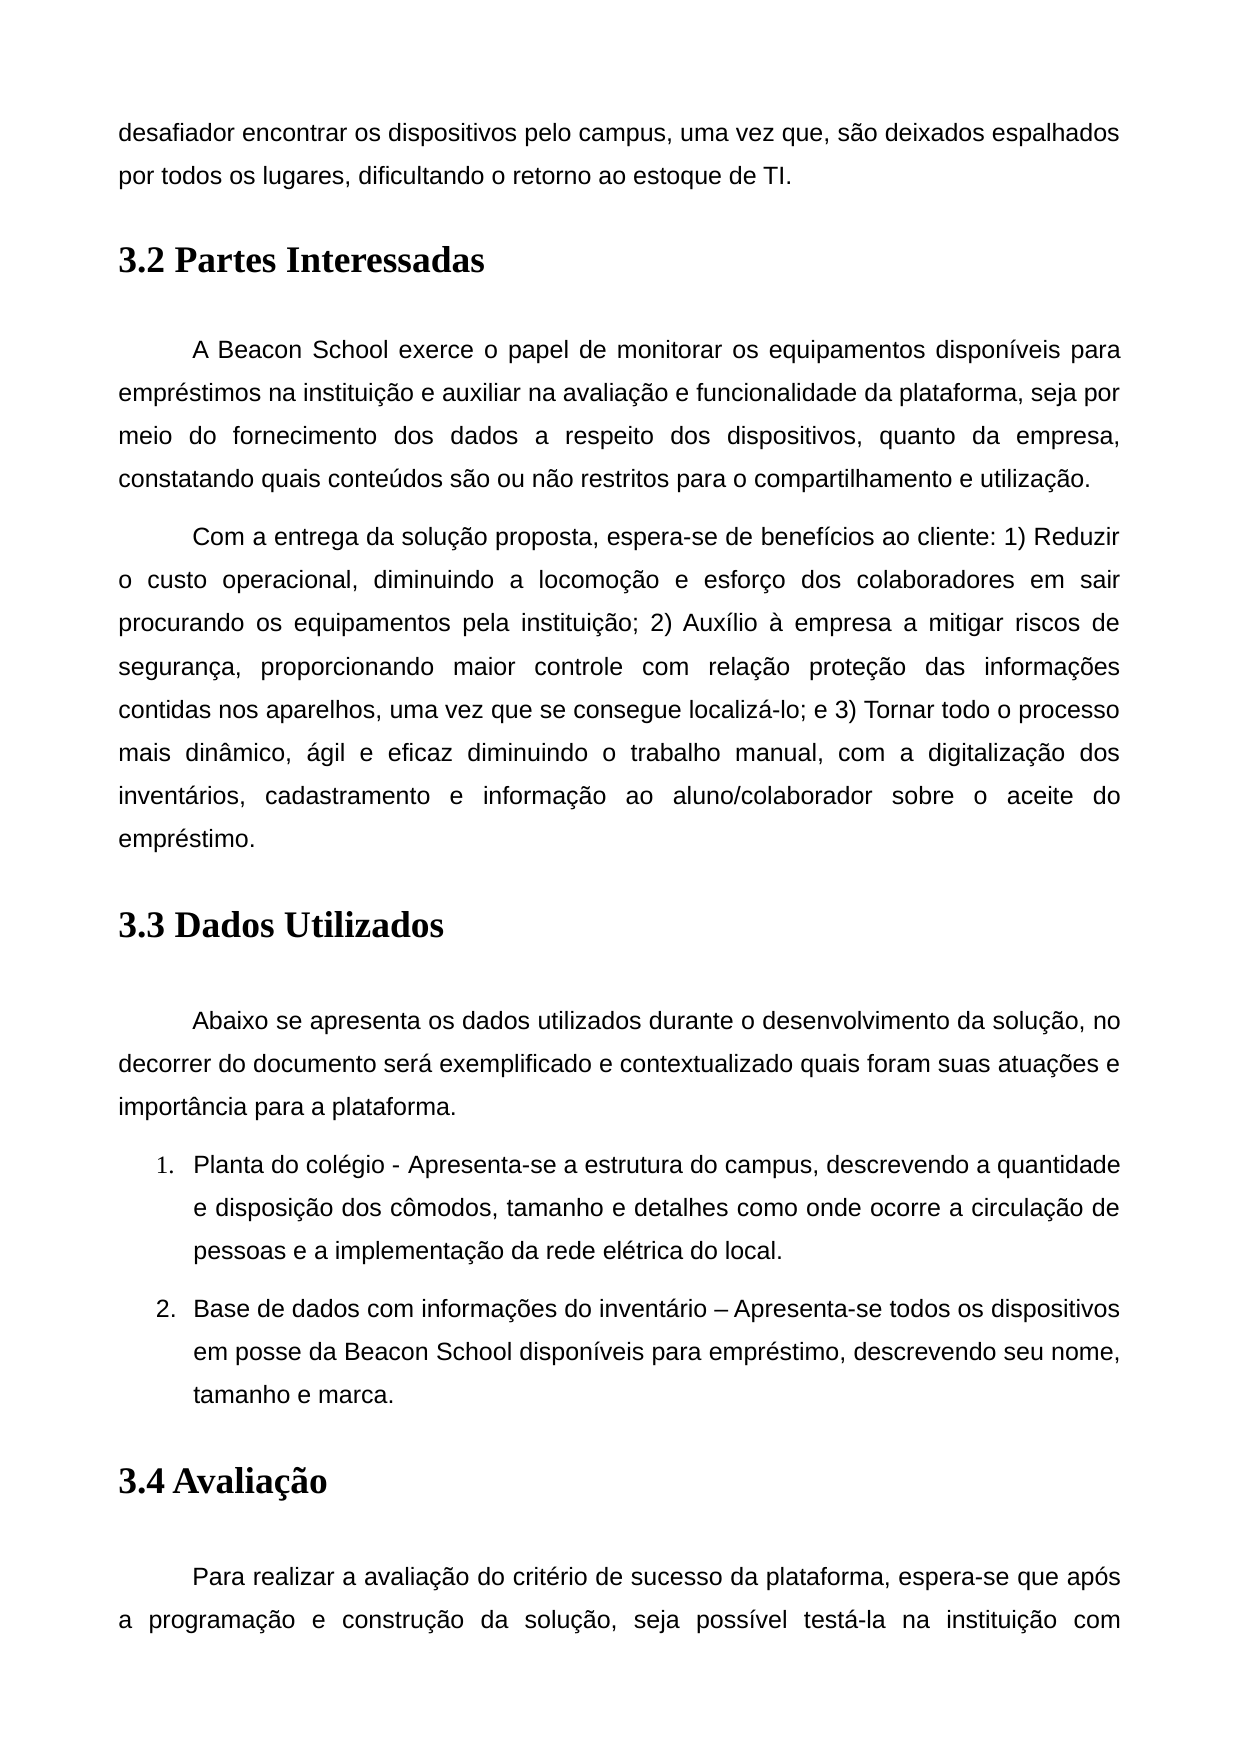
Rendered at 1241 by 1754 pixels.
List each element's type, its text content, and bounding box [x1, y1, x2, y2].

text desafiador encontrar os dispositivos pelo campus, uma vez que, são deixados espalhados por todos os lugares, dificultando o retorno ao estoque de TI. [118, 118, 1122, 190]
subtitle 3.3 Dados Utilizados [118, 903, 1122, 946]
subtitle 3.4 Avaliação [118, 1459, 1122, 1502]
text Abaixo se apresenta os dados utilizados durante o desenvolvimento da solução, no decorrer do documento será exemplificado e contextualizado quais foram suas atuações e importância para a plataforma. [118, 1006, 1122, 1121]
list Base de dados com informações do inventário – Apresenta-se todos os dispositivos em posse da Beacon School disponíveis para empréstimo, descrevendo seu nome, tamanho e marca. [156, 1294, 1122, 1409]
text Para realizar a avaliação do critério de sucesso da plataforma, espera-se que após a programação e construção da solução, seja possível testá-la na instituição com [118, 1562, 1122, 1634]
subtitle 3.2 Partes Interessadas [118, 238, 1122, 281]
text Com a entrega da solução proposta, espera-se de benefícios ao cliente: 1) Reduzir o custo operacional, diminuindo a locomoção e esforço dos colaboradores em sair procurando os equipamentos pela instituição; 2) Auxílio à empresa a mitigar riscos de segurança, proporcionando maior controle com relação proteção das informações contidas nos aparelhos, uma vez que se consegue localizá-lo; e 3) Tornar todo o processo mais dinâmico, ágil e eficaz diminuindo o trabalho manual, com a digitalização dos inventários, cadastramento e informação ao aluno/colaborador sobre o aceite do empréstimo. [118, 522, 1122, 853]
text A Beacon School exerce o papel de monitorar os equipamentos disponíveis para empréstimos na instituição e auxiliar na avaliação e funcionalidade da plataforma, seja por meio do fornecimento dos dados a respeito dos dispositivos, quanto da empresa, constatando quais conteúdos são ou não restritos para o compartilhamento e utilização. [118, 335, 1122, 493]
list Planta do colégio - Apresenta-se a estrutura do campus, descrevendo a quantidade e disposição dos cômodos, tamanho e detalhes como onde ocorre a circulação de pessoas e a implementação da rede elétrica do local. [156, 1150, 1122, 1265]
